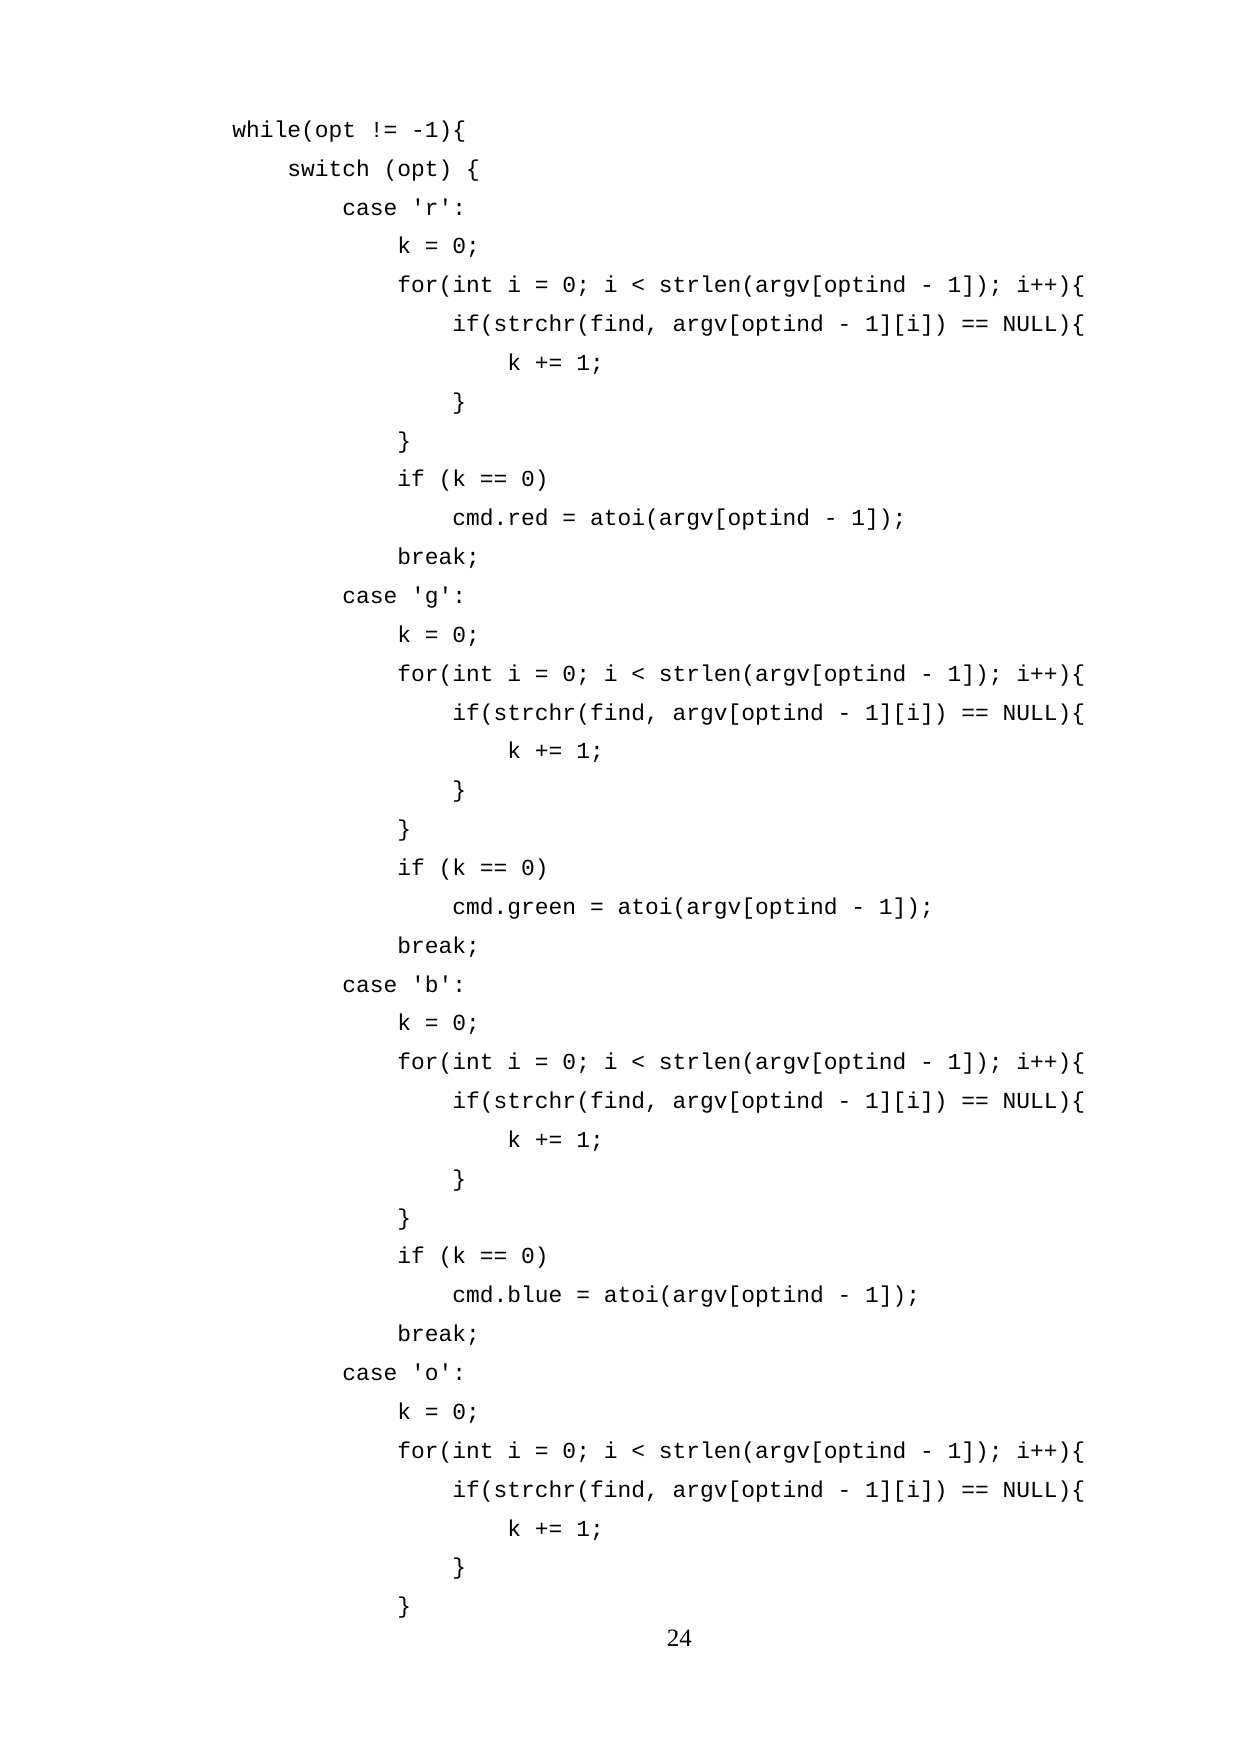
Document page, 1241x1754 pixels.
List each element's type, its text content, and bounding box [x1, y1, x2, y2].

text k += 1; [177, 1517, 1181, 1543]
text } [177, 429, 1181, 455]
text } [177, 1594, 1181, 1621]
text switch (opt) { [177, 157, 1181, 183]
text k += 1; [177, 1128, 1181, 1154]
text for(int i = 0; i < strlen(argv[optind - 1]); i++){ [177, 273, 1181, 299]
text case 'r': [177, 196, 1181, 222]
text cmd.green = atoi(argv[optind - 1]); [177, 895, 1181, 921]
text for(int i = 0; i < strlen(argv[optind - 1]); i++){ [177, 1439, 1181, 1465]
text k += 1; [177, 740, 1181, 766]
text for(int i = 0; i < strlen(argv[optind - 1]); i++){ [177, 1051, 1181, 1077]
text for(int i = 0; i < strlen(argv[optind - 1]); i++){ [177, 662, 1181, 688]
text k = 0; [177, 1400, 1181, 1426]
text case 'o': [177, 1361, 1181, 1387]
text case 'b': [177, 973, 1181, 999]
text } [177, 779, 1181, 804]
text if(strchr(find, argv[optind - 1][i]) == NULL){ [177, 701, 1181, 727]
text break; [177, 1323, 1181, 1348]
text cmd.red = atoi(argv[optind - 1]); [177, 507, 1181, 533]
text } [177, 1206, 1181, 1232]
text if(strchr(find, argv[optind - 1][i]) == NULL){ [177, 1089, 1181, 1115]
text } [177, 390, 1181, 416]
text cmd.blue = atoi(argv[optind - 1]); [177, 1284, 1181, 1310]
text k = 0; [177, 235, 1181, 261]
text } [177, 1167, 1181, 1193]
text case 'g': [177, 584, 1181, 610]
text break; [177, 546, 1181, 571]
text if (k == 0) [177, 468, 1181, 494]
text k += 1; [177, 351, 1181, 377]
text if(strchr(find, argv[optind - 1][i]) == NULL){ [177, 1478, 1181, 1504]
text } [177, 1556, 1181, 1582]
text if(strchr(find, argv[optind - 1][i]) == NULL){ [177, 312, 1181, 338]
text if (k == 0) [177, 856, 1181, 882]
text k = 0; [177, 623, 1181, 649]
text if (k == 0) [177, 1245, 1181, 1271]
text k = 0; [177, 1012, 1181, 1038]
text while(opt != -1){ [177, 118, 1181, 144]
text break; [177, 934, 1181, 960]
text } [177, 817, 1181, 843]
